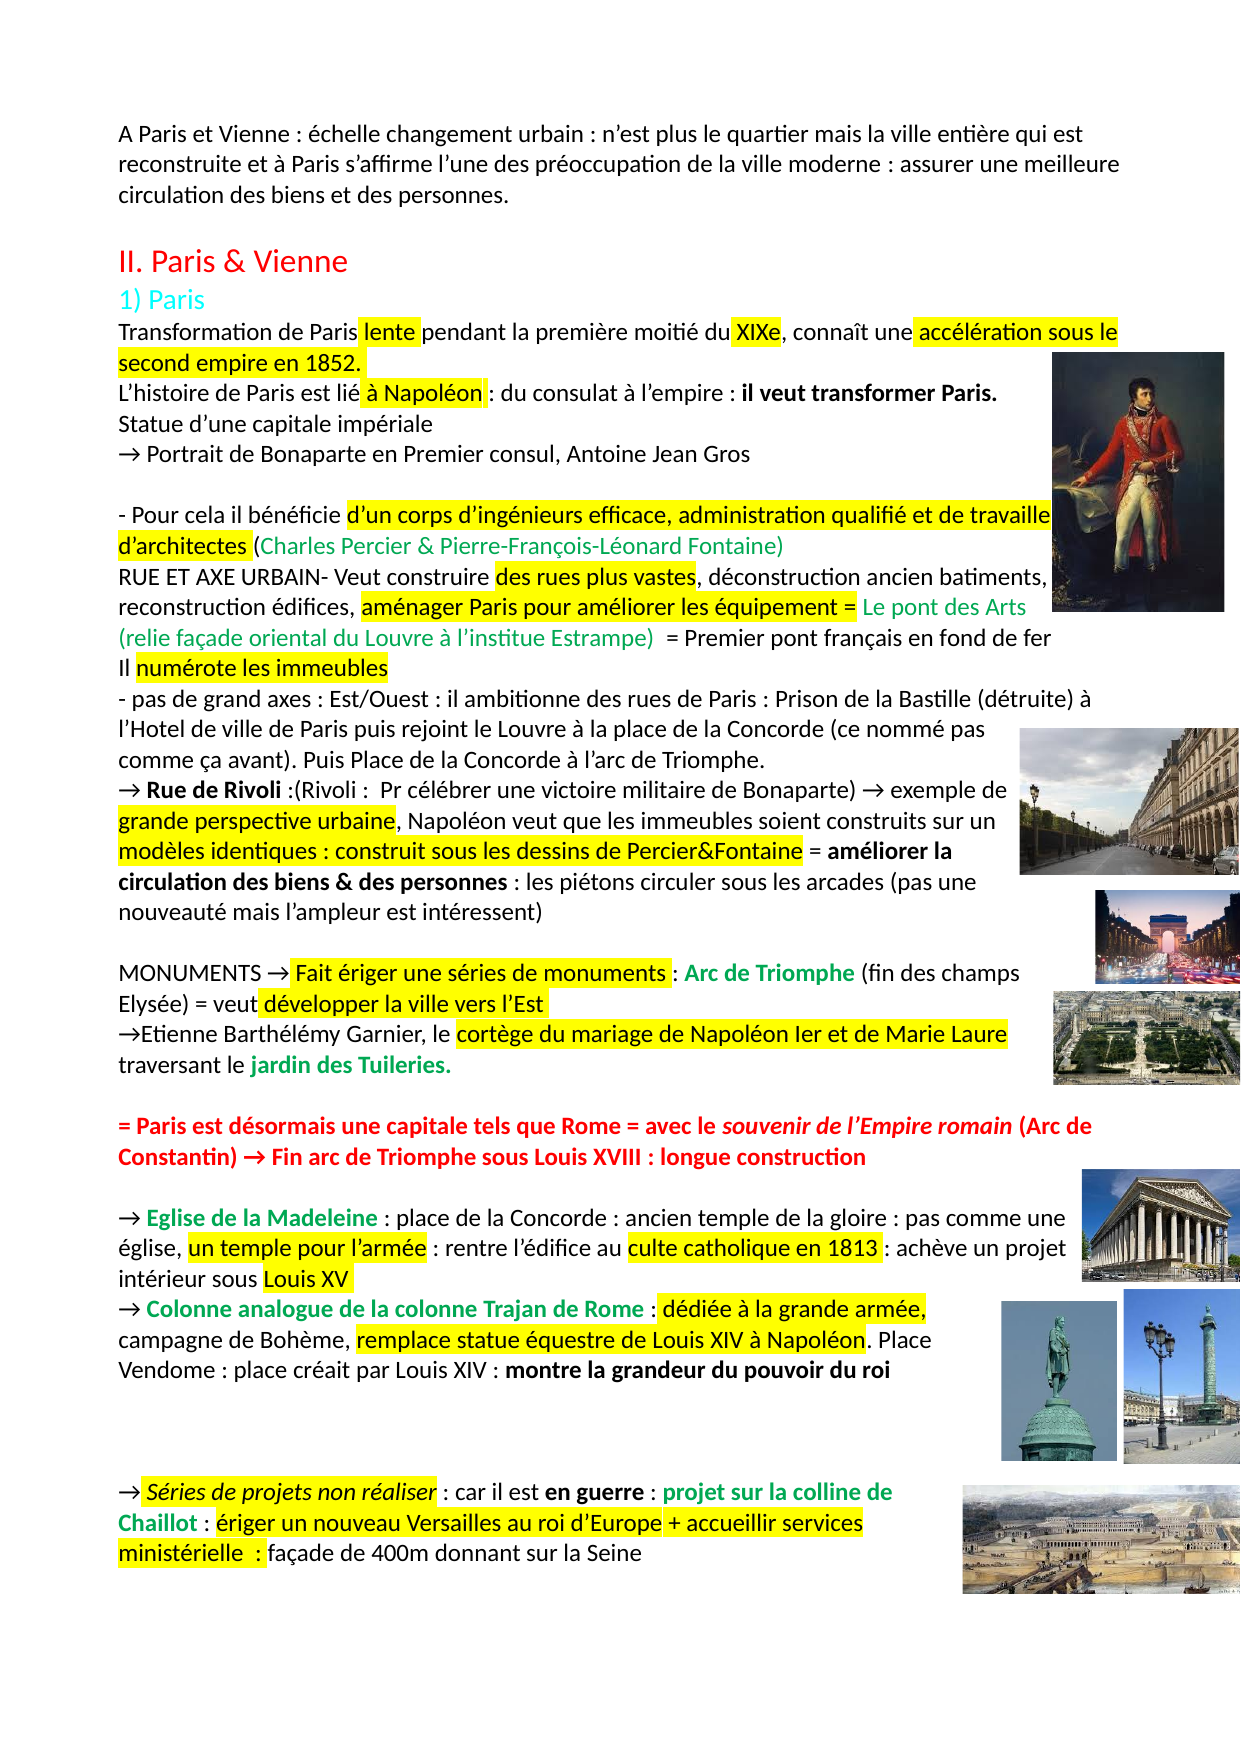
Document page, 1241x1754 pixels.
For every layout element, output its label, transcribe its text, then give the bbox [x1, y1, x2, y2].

text = Paris est désormais une capitale tels que Rome = avec le souvenir de l’Empire romain (Arc de Constantin) → Fin arc de Triomphe sous Louis XVIII : longue construction [118, 1110, 1122, 1171]
text →Etienne Barthélémy Garnier, le cortège du mariage de Napoléon Ier et de Marie Laure traversant le jardin des Tuileries. [118, 1018, 1053, 1079]
text Il numérote les immeubles [118, 652, 1122, 683]
picture [1081, 1169, 1240, 1282]
text → Portrait de Bonaparte en Premier consul, Antoine Jean Gros [118, 439, 1052, 469]
picture [1123, 1289, 1240, 1464]
text RUE ET AXE URBAIN- Veut construire des rues plus vastes, déconstruction ancien batiments, reconstruction édifices, aménager Paris pour améliorer les équipement = Le pont des Arts (relie façade oriental du Louvre à l’institue Estrampe) = Premier pont français en fond de fer [118, 561, 1122, 652]
text L’histoire de Paris est lié à Napoléon : du consulat à l’empire : il veut transformer Paris. [118, 378, 1052, 408]
picture [1052, 352, 1225, 612]
text → Rue de Rivoli :(Rivoli : Pr célébrer une victoire militaire de Bonaparte) → exemple de grande perspective urbaine, Napoléon veut que les immeubles soient construits sur un modèles identiques : construit sous les dessins de Percier&Fontaine = améliorer la circulation des biens & des personnes : les piétons circuler sous les arcades (pas une nouveauté mais l’ampleur est intéressent) [118, 774, 1122, 927]
text - pas de grand axes : Est/Ouest : il ambitionne des rues de Paris : Prison de la Bastille (détruite) à l’Hotel de ville de Paris puis rejoint le Louvre à la place de la Concorde (ce nommé pas comme ça avant). Puis Place de la Concorde à l’arc de Triomphe. [118, 683, 1122, 774]
text - Pour cela il bénéficie d’un corps d’ingénieurs efficace, administration qualifié et de travaille d’architectes (Charles Percier & Pierre-François-Léonard Fontaine) [118, 500, 1052, 561]
text → Eglise de la Madeleine : place de la Concorde : ancien temple de la gloire : pas comme une église, un temple pour l’armée : rentre l’édifice au culte catholique en 1813 : achève un projet intérieur sous Louis XV [118, 1202, 1122, 1293]
text A Paris et Vienne : échelle changement urbain : n’est plus le quartier mais la ville entière qui est reconstruite et à Paris s’affirme l’une des préoccupation de la ville moderne : assurer une meilleure circulation des biens et des personnes. [118, 118, 1122, 210]
text Statue d’une capitale impériale [118, 408, 1052, 439]
picture [1001, 1301, 1117, 1461]
text 1) Paris [118, 281, 1122, 317]
picture [962, 1485, 1240, 1594]
text Transformation de Paris lente pendant la première moitié du XIXe, connaît une accélération sous le second empire en 1852. [118, 317, 1122, 378]
picture [1053, 991, 1241, 1085]
text → Séries de projets non réaliser : car il est en guerre : projet sur la colline de Chaillot : ériger un nouveau Versailles au roi d’Europe + accueillir services ministérielle : façade de 400m donnant sur la Seine [118, 1476, 1122, 1568]
picture [1019, 728, 1239, 875]
text → Colonne analogue de la colonne Trajan de Rome : dédiée à la grande armée, campagne de Bohème, remplace statue équestre de Louis XIV à Napoléon. Place Vendome : place créait par Louis XIV : montre la grandeur du pouvoir du roi [118, 1293, 1122, 1385]
text MONUMENTS → Fait ériger une séries de monuments : Arc de Triomphe (fin des champs Elysée) = veut développer la ville vers l’Est [118, 957, 1122, 1018]
text II. Paris & Vienne [118, 240, 1122, 281]
picture [1095, 890, 1240, 984]
